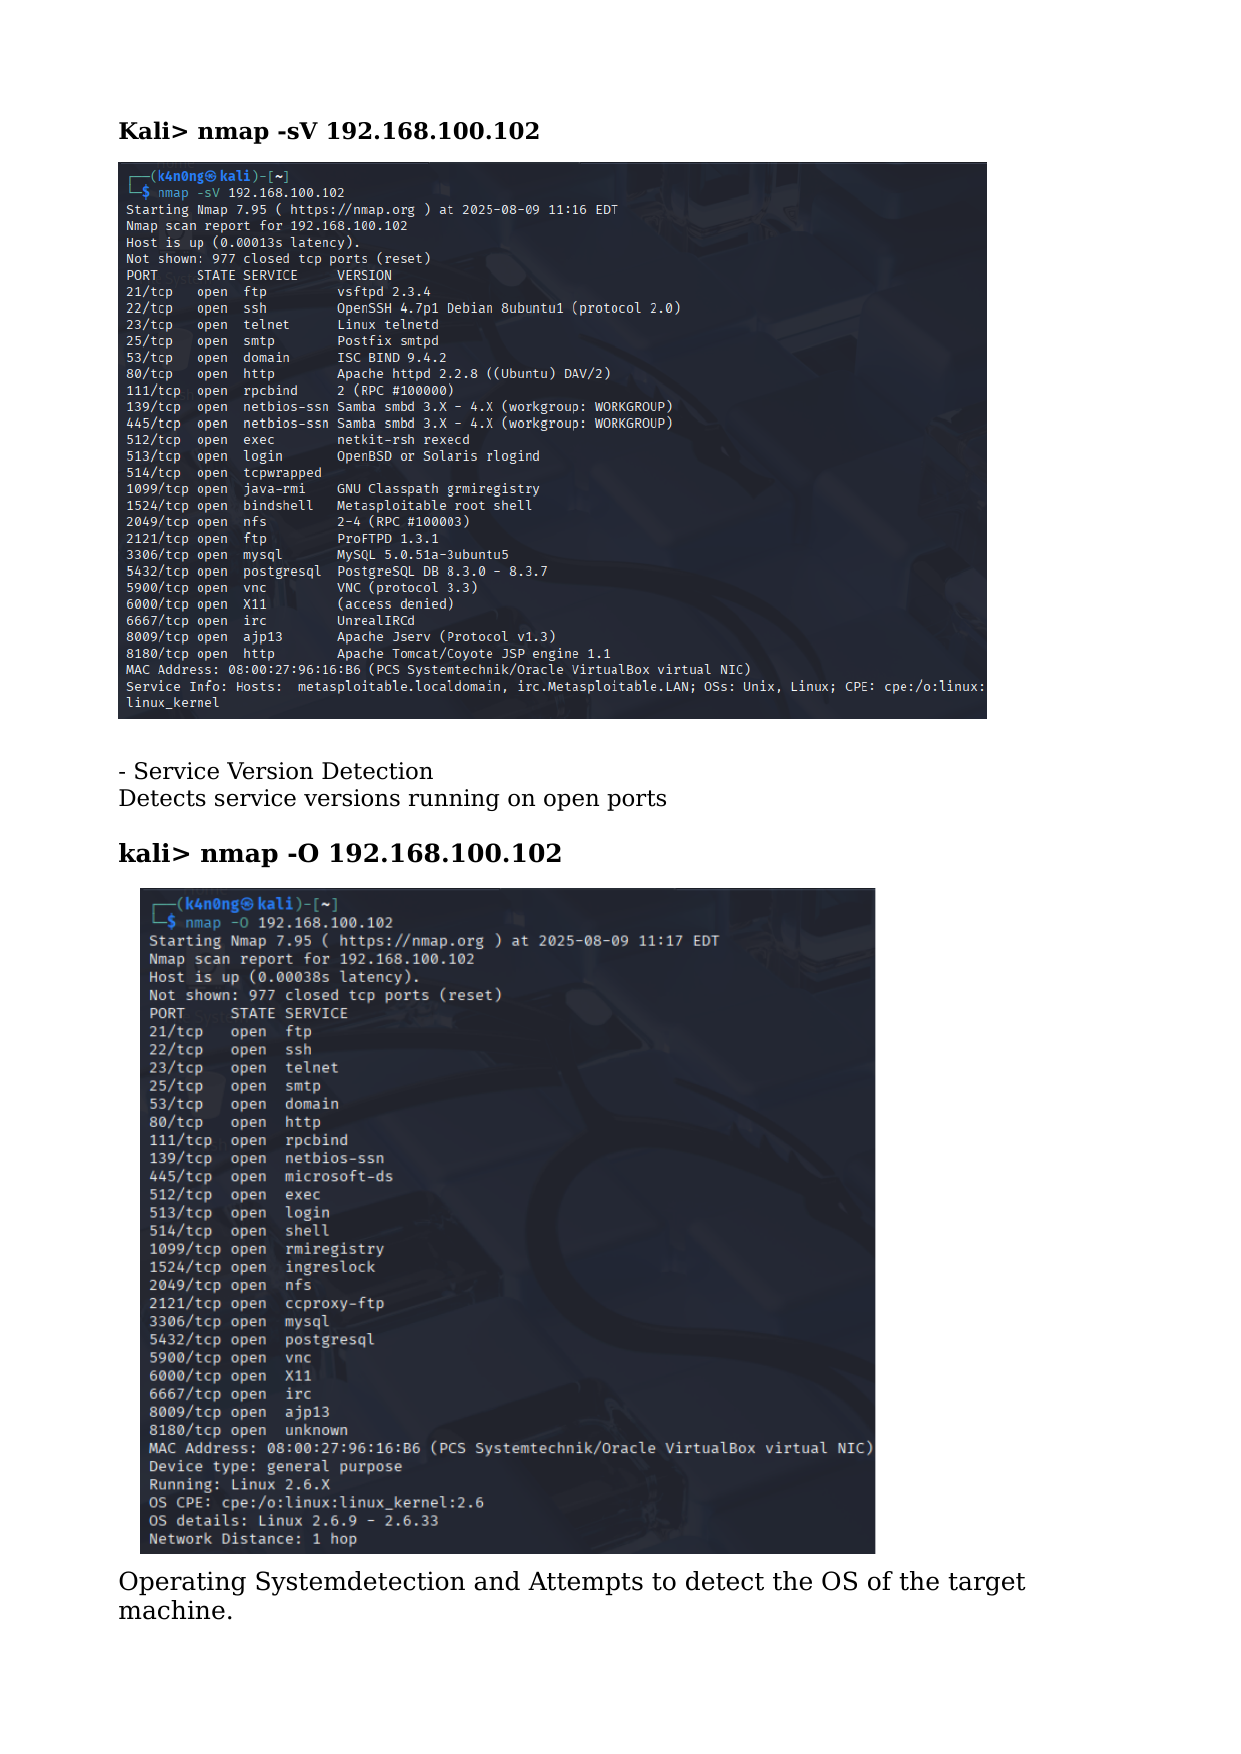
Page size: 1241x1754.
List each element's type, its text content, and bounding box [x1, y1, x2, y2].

text Operating Systemdetection and Attempts to detect the OS of the target machine. [118, 1567, 1122, 1625]
picture [118, 162, 987, 719]
text - Service Version Detection [118, 758, 1122, 785]
text Kali> nmap -sV 192.168.100.102 [118, 118, 1122, 145]
text Detects service versions running on open ports [118, 785, 1122, 812]
picture [140, 888, 876, 1554]
text kali> nmap -O 192.168.100.102 [118, 838, 1122, 868]
